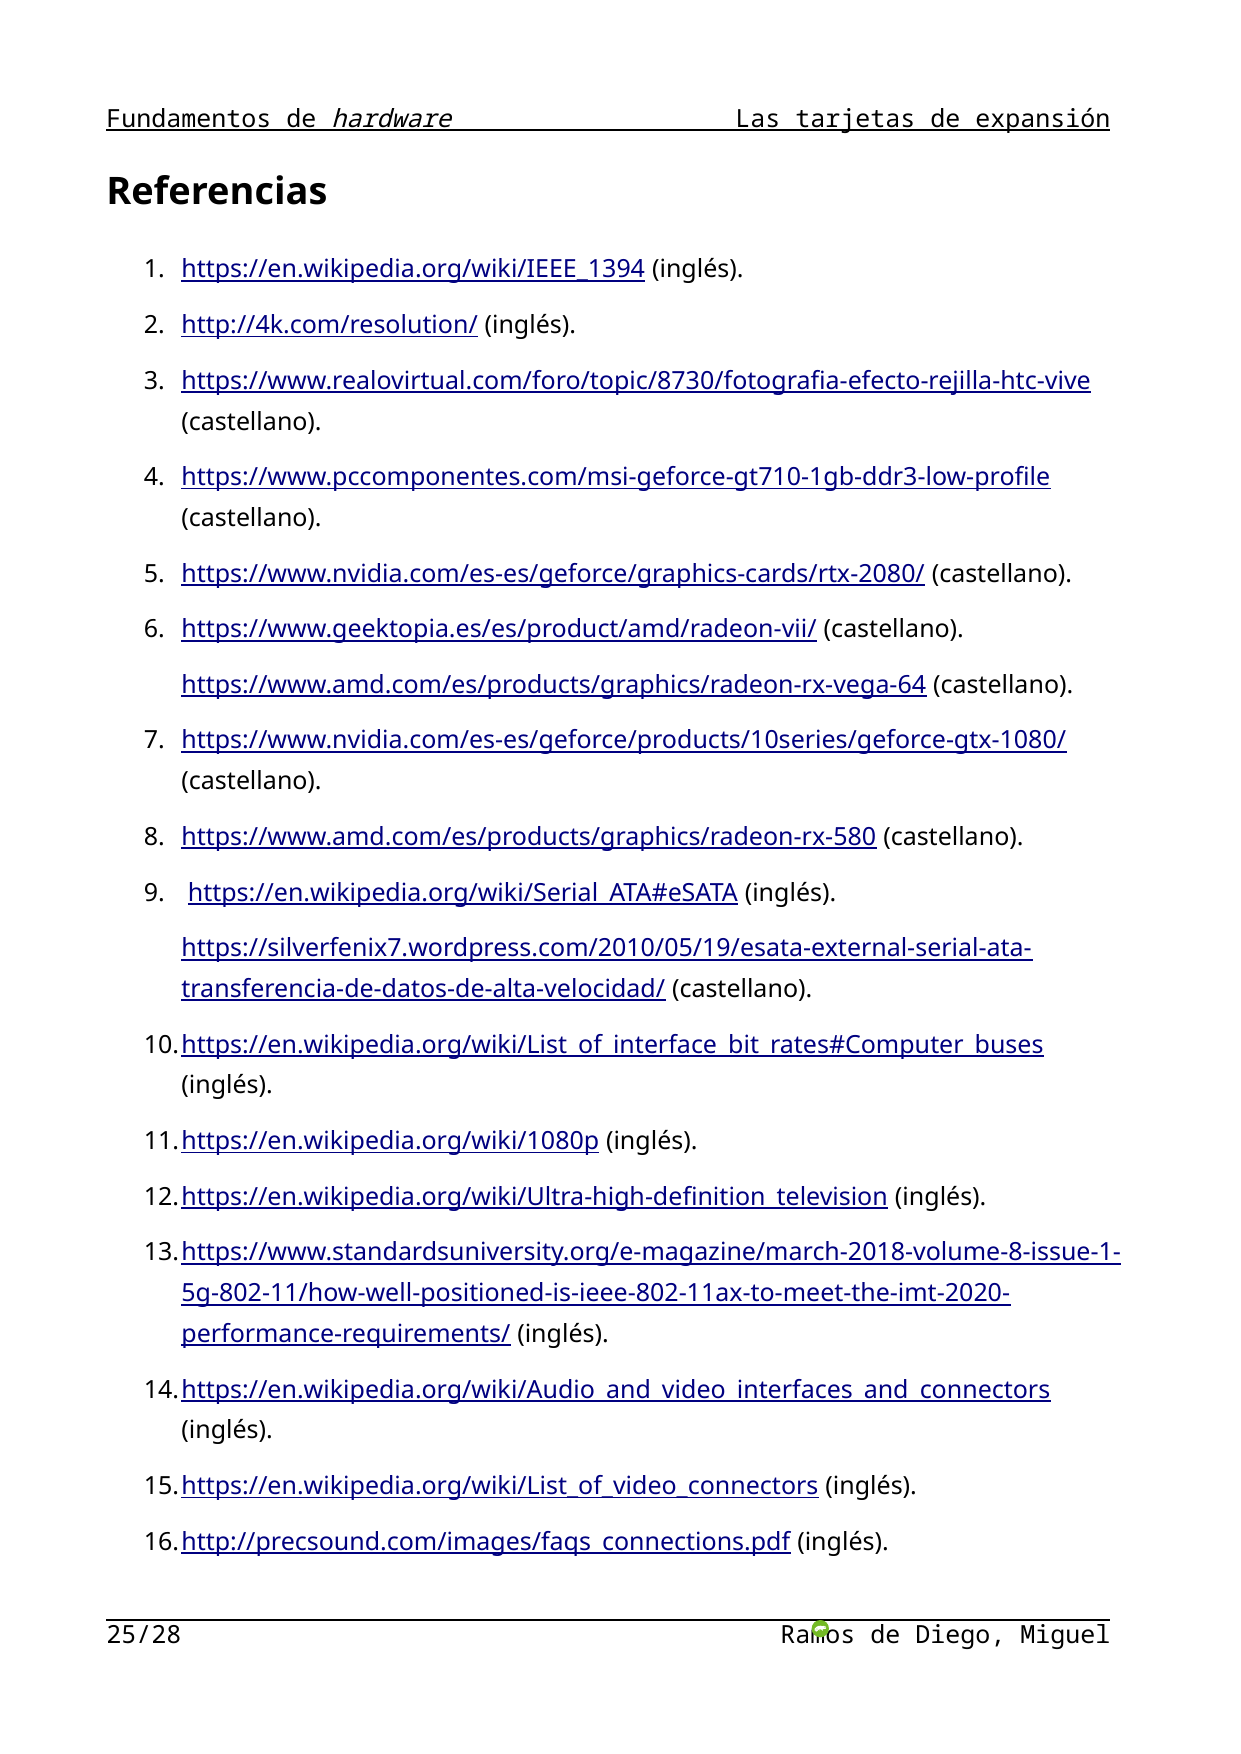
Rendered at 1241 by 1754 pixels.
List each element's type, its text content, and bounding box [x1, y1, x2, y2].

list https://en.wikipedia.org/wiki/Serial_ATA#eSATA (inglés). [144, 874, 1134, 908]
list https://en.wikipedia.org/wiki/List_of_video_connectors (inglés). [144, 1468, 1134, 1502]
subtitle Referencias [106, 164, 1134, 216]
list https://www.amd.com/es/products/graphics/radeon-rx-580 (castellano). [144, 818, 1134, 853]
list https://en.wikipedia.org/wiki/1080p (inglés). [144, 1123, 1134, 1157]
list https://en.wikipedia.org/wiki/Audio_and_video_interfaces_and_connectors (inglés). [144, 1371, 1134, 1446]
list https://www.pccomponentes.com/msi-geforce-gt710-1gb-ddr3-low-profile (castellano). [144, 459, 1134, 534]
list https://en.wikipedia.org/wiki/IEEE_1394 (inglés). [144, 251, 1134, 285]
list http://4k.com/resolution/ (inglés). [144, 307, 1134, 341]
list https://en.wikipedia.org/wiki/Ultra-high-definition_television (inglés). [144, 1178, 1134, 1212]
list https://en.wikipedia.org/wiki/List_of_interface_bit_rates#Computer_buses (inglés). [144, 1026, 1134, 1101]
list http://precsound.com/images/faqs_connections.pdf (inglés). [144, 1523, 1134, 1557]
list https://www.geektopia.es/es/product/amd/radeon-vii/ (castellano). [144, 611, 1134, 645]
list https://www.nvidia.com/es-es/geforce/graphics-cards/rtx-2080/ (castellano). [144, 555, 1134, 589]
list https://www.realovirtual.com/foro/topic/8730/fotografia-efecto-rejilla-htc-vive (castellano). [144, 362, 1134, 437]
list https://www.nvidia.com/es-es/geforce/products/10series/geforce-gtx-1080/ (castellano). [144, 722, 1134, 797]
list https://www.amd.com/es/products/graphics/radeon-rx-vega-64 (castellano). [144, 666, 1134, 701]
list https://www.standardsuniversity.org/e-magazine/march-2018-volume-8-issue-1-5g-802-11/how-well-positioned-is-ieee-802-11ax-to-meet-the-imt-2020-performance-requirements/ (inglés). [144, 1234, 1134, 1350]
list https://silverfenix7.wordpress.com/2010/05/19/esata-external-serial-ata-transferencia-de-datos-de-alta-velocidad/ (castellano). [144, 930, 1134, 1005]
